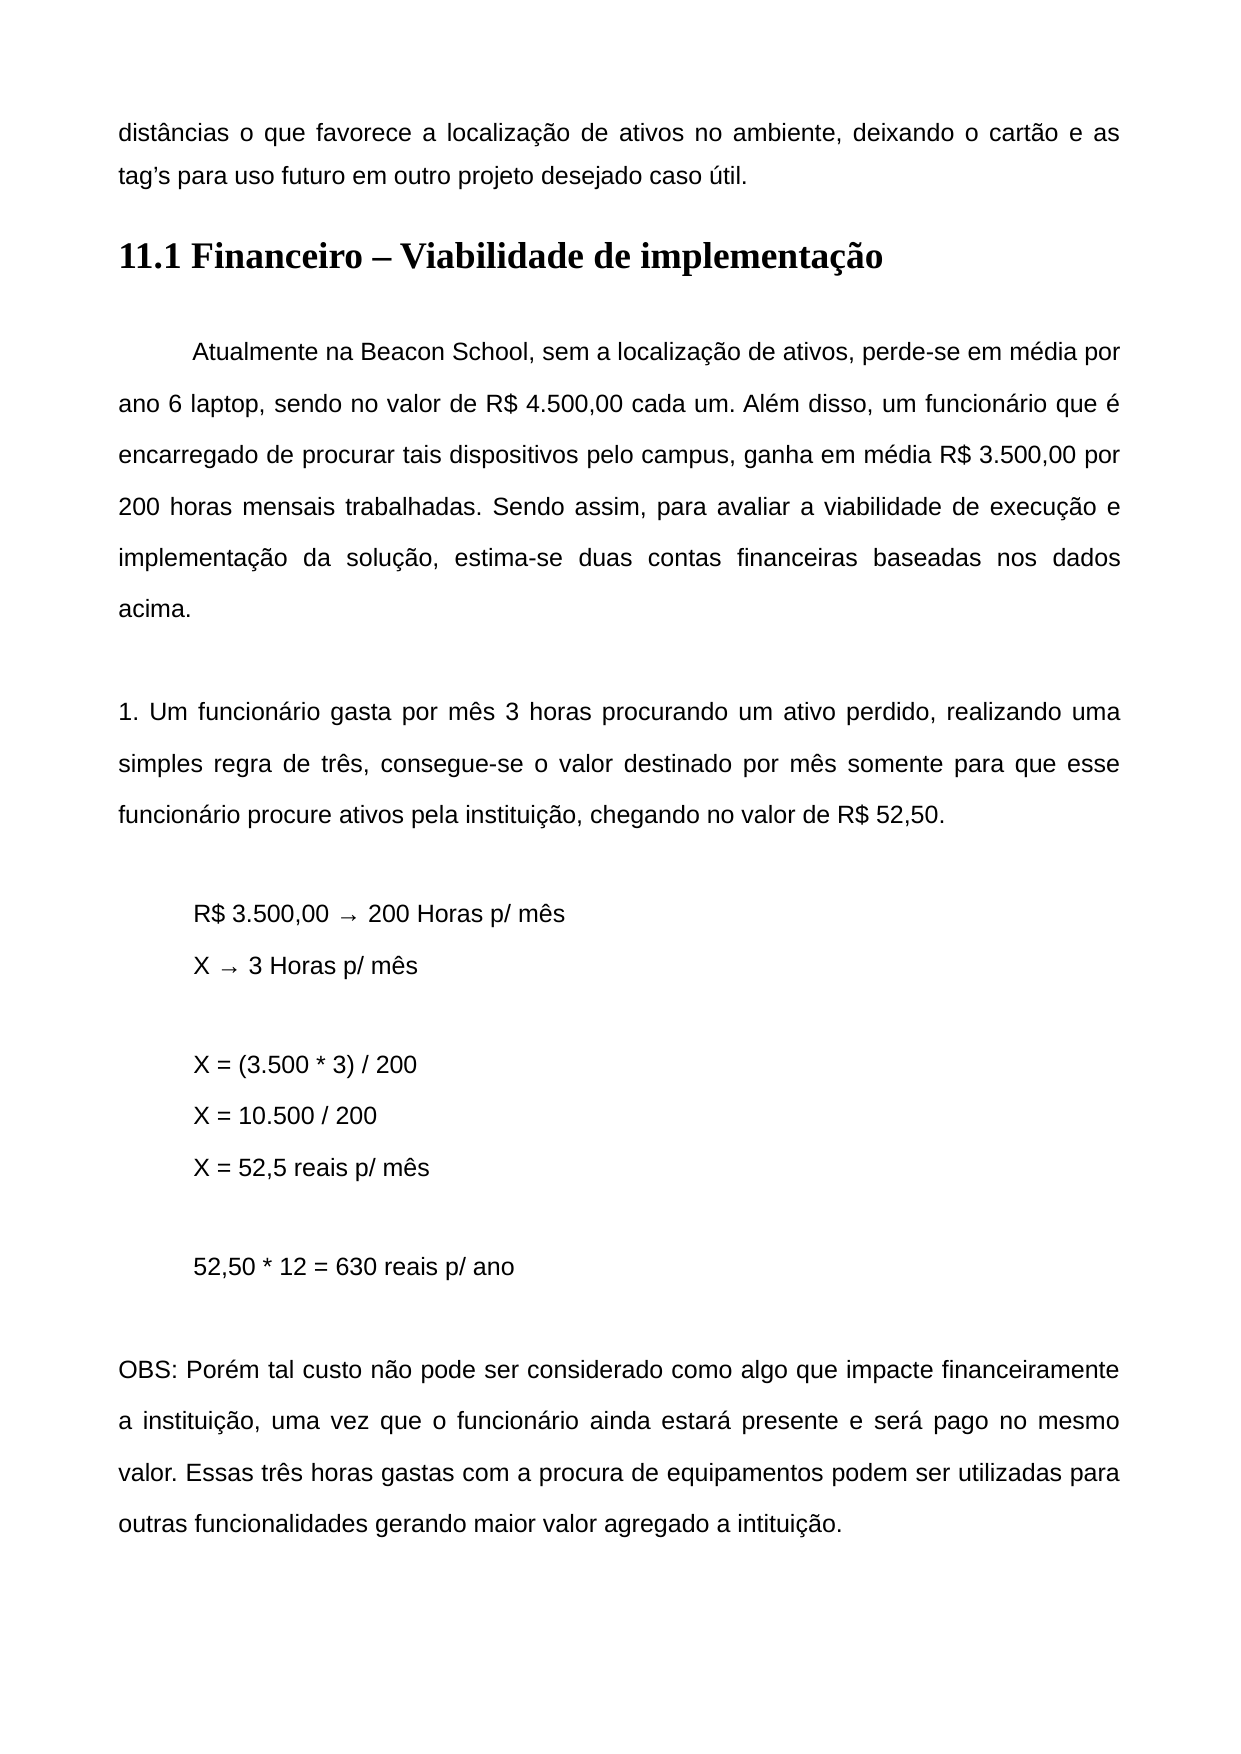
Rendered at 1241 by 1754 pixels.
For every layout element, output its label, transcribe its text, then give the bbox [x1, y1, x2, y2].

text X → 3 Horas p/ mês [193, 951, 1122, 979]
text R$ 3.500,00 → 200 Horas p/ mês [193, 899, 1122, 928]
text X = (3.500 * 3) / 200 [193, 1050, 1122, 1078]
text OBS: Porém tal custo não pode ser considerado como algo que impacte financeiramente a instituição, uma vez que o funcionário ainda estará presente e será pago no mesmo valor. Essas três horas gastas com a procura de equipamentos podem ser utilizadas para outras funcionalidades gerando maior valor agregado a intituição. [118, 1355, 1122, 1538]
text X = 10.500 / 200 [193, 1101, 1122, 1130]
text Atualmente na Beacon School, sem a localização de ativos, perde-se em média por ano 6 laptop, sendo no valor de R$ 4.500,00 cada um. Além disso, um funcionário que é encarregado de procurar tais dispositivos pelo campus, ganha em média R$ 3.500,00 por 200 horas mensais trabalhadas. Sendo assim, para avaliar a viabilidade de execução e implementação da solução, estima-se duas contas financeiras baseadas nos dados acima. [118, 337, 1122, 623]
subtitle 11.1 Financeiro – Viabilidade de implementação [118, 234, 1122, 277]
text 1. Um funcionário gasta por mês 3 horas procurando um ativo perdido, realizando uma simples regra de três, consegue-se o valor destinado por mês somente para que esse funcionário procure ativos pela instituição, chegando no valor de R$ 52,50. [118, 697, 1122, 829]
text X = 52,5 reais p/ mês [193, 1153, 1122, 1181]
text 52,50 * 12 = 630 reais p/ ano [193, 1252, 1122, 1281]
text distâncias o que favorece a localização de ativos no ambiente, deixando o cartão e as tag’s para uso futuro em outro projeto desejado caso útil. [118, 118, 1122, 190]
